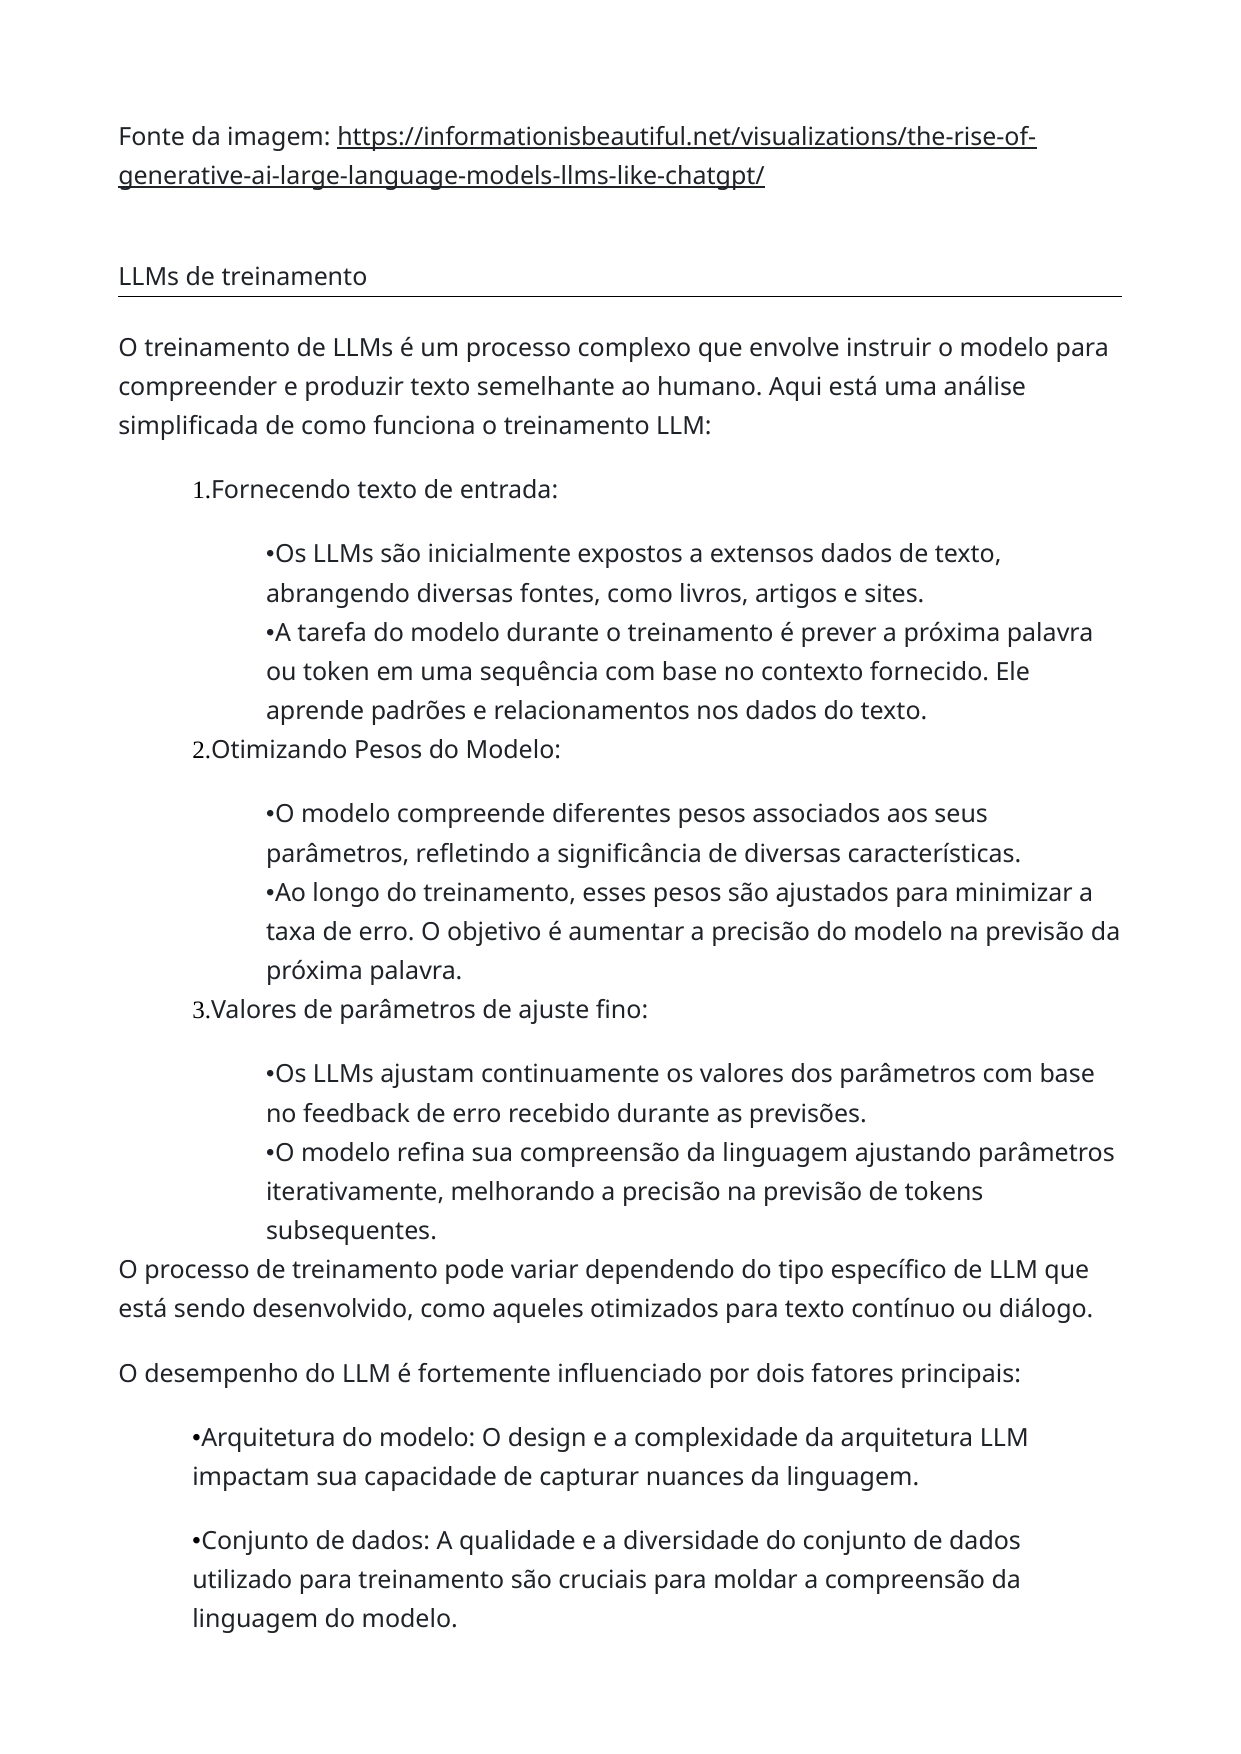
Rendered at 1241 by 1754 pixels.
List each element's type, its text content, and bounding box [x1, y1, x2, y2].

text Fonte da imagem: https://informationisbeautiful.net/visualizations/the-rise-of-generative-ai-large-language-models-llms-like-chatgpt/ [118, 118, 1122, 191]
list Otimizando Pesos do Modelo: [118, 732, 1122, 766]
list O modelo refina sua compreensão da linguagem ajustando parâmetros iterativamente, melhorando a precisão na previsão de tokens subsequentes. [118, 1134, 1122, 1247]
list O modelo compreende diferentes pesos associados aos seus parâmetros, refletindo a significância de diversas características. [118, 796, 1122, 869]
text O treinamento de LLMs é um processo complexo que envolve instruir o modelo para compreender e produzir texto semelhante ao humano. Aqui está uma análise simplificada de como funciona o treinamento LLM: [118, 329, 1122, 442]
list Valores de parâmetros de ajuste fino: [118, 992, 1122, 1026]
list Ao longo do treinamento, esses pesos são ajustados para minimizar a taxa de erro. O objetivo é aumentar a precisão do modelo na previsão da próxima palavra. [118, 874, 1122, 987]
text O desempenho do LLM é fortemente influenciado por dois fatores principais: [118, 1355, 1122, 1389]
subtitle LLMs de treinamento [118, 259, 1122, 296]
list Os LLMs são inicialmente expostos a extensos dados de texto, abrangendo diversas fontes, como livros, artigos e sites. [118, 536, 1122, 609]
list Arquitetura do modelo: O design e a complexidade da arquitetura LLM impactam sua capacidade de capturar nuances da linguagem. [118, 1419, 1122, 1493]
text O processo de treinamento pode variar dependendo do tipo específico de LLM que está sendo desenvolvido, como aqueles otimizados para texto contínuo ou diálogo. [118, 1252, 1122, 1325]
list Os LLMs ajustam continuamente os valores dos parâmetros com base no feedback de erro recebido durante as previsões. [118, 1056, 1122, 1129]
list Conjunto de dados: A qualidade e a diversidade do conjunto de dados utilizado para treinamento são cruciais para moldar a compreensão da linguagem do modelo. [118, 1523, 1122, 1635]
list A tarefa do modelo durante o treinamento é prever a próxima palavra ou token em uma sequência com base no contexto fornecido. Ele aprende padrões e relacionamentos nos dados do texto. [118, 614, 1122, 727]
list Fornecendo texto de entrada: [118, 472, 1122, 506]
